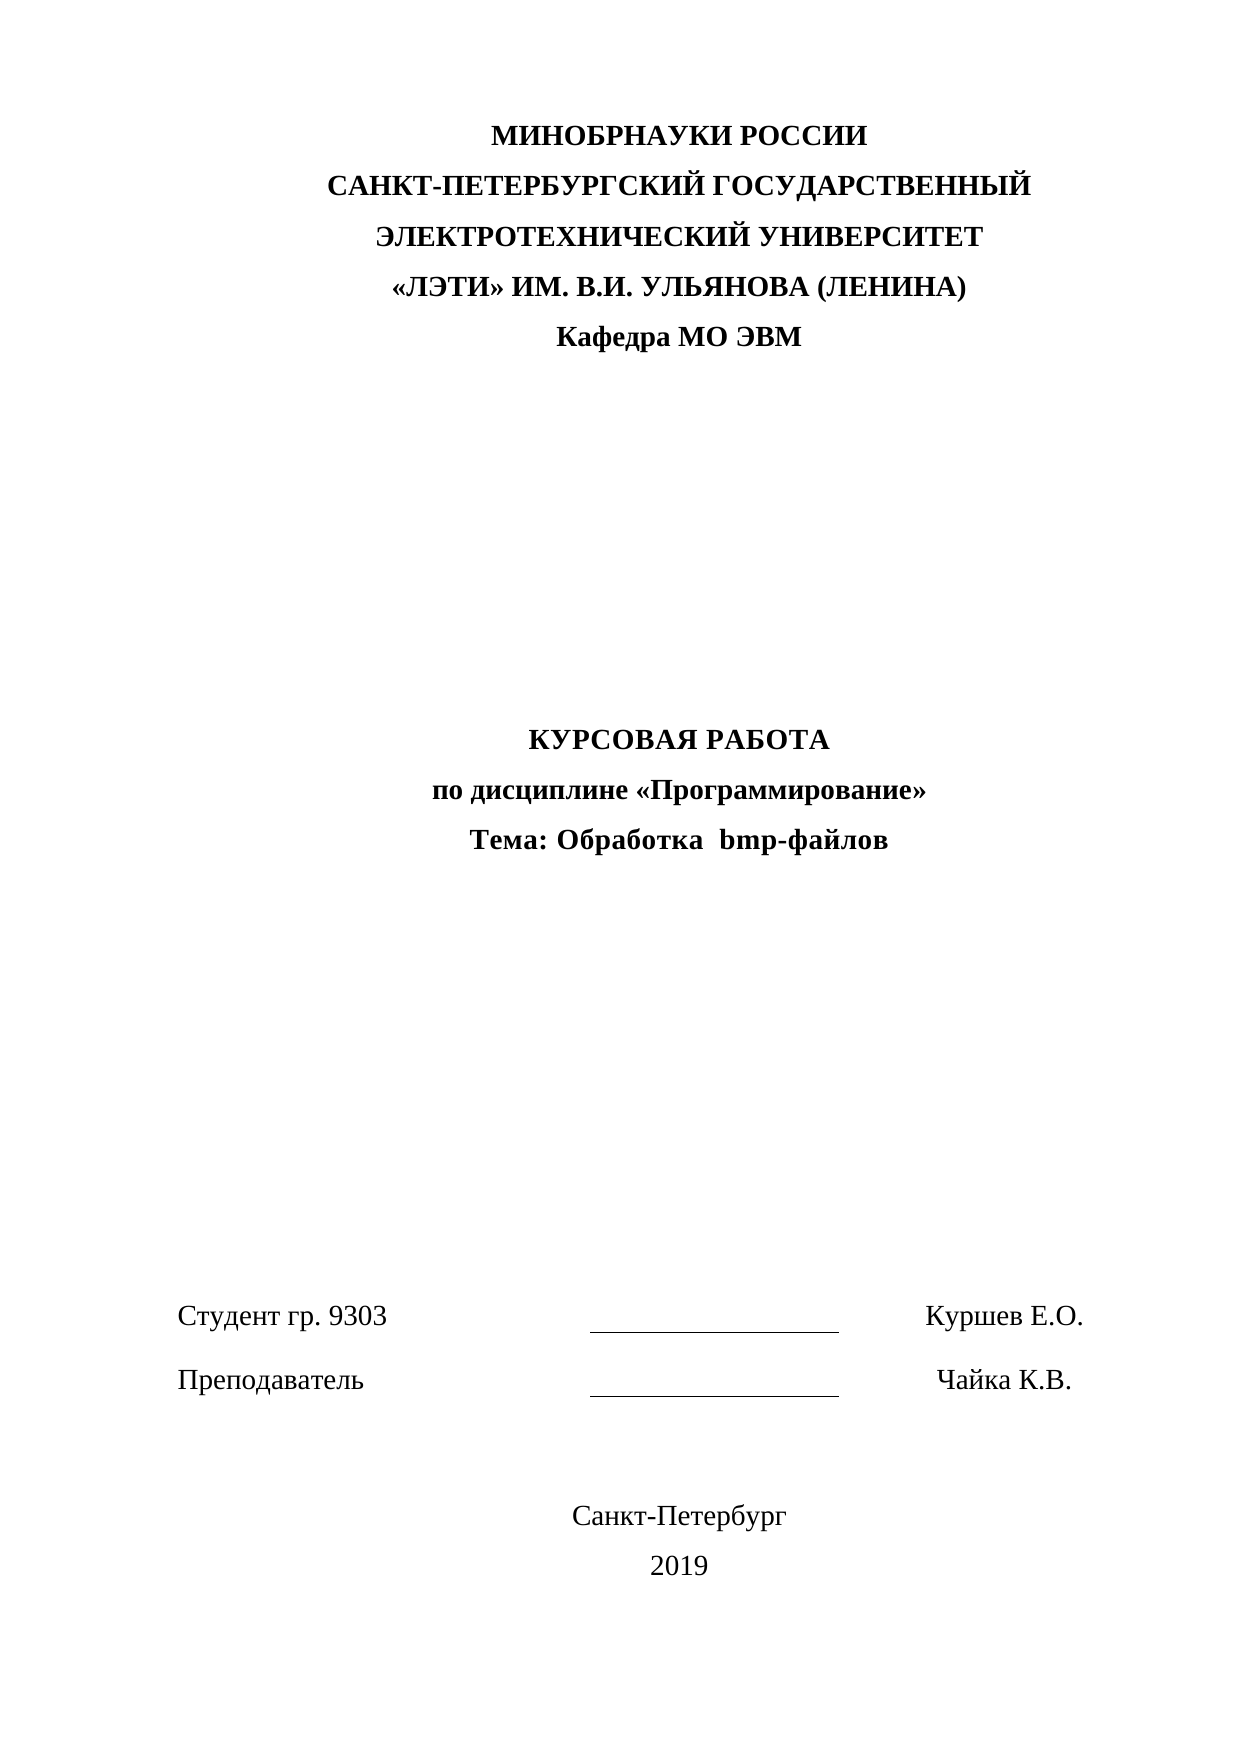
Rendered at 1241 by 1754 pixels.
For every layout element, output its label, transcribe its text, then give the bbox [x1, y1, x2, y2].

text Санкт-Петербургский государственный [177, 168, 1181, 202]
text Тема: Обработка bmp-файлов [177, 822, 1181, 856]
text МИНОБРНАУКИ РОССИИ [177, 118, 1181, 152]
text 2019 [177, 1548, 1181, 1582]
table_header Куршев Е.О. [839, 1268, 1170, 1332]
text по дисциплине «Программирование» [177, 772, 1181, 806]
text электротехнический университет [177, 219, 1181, 252]
table_cell Преподаватель [166, 1332, 590, 1396]
text Санкт-Петербург [177, 1498, 1181, 1531]
text Курсовая РАБОТА [177, 722, 1181, 755]
text «ЛЭТИ» им. В.И. Ульянова (Ленина) [177, 269, 1181, 303]
text Кафедра МО ЭВМ [177, 319, 1181, 353]
table_header Студент гр. 9303 [166, 1268, 590, 1332]
table_cell [590, 1333, 839, 1396]
table_cell Чайка К.В. [839, 1332, 1170, 1396]
table_header [590, 1268, 839, 1332]
